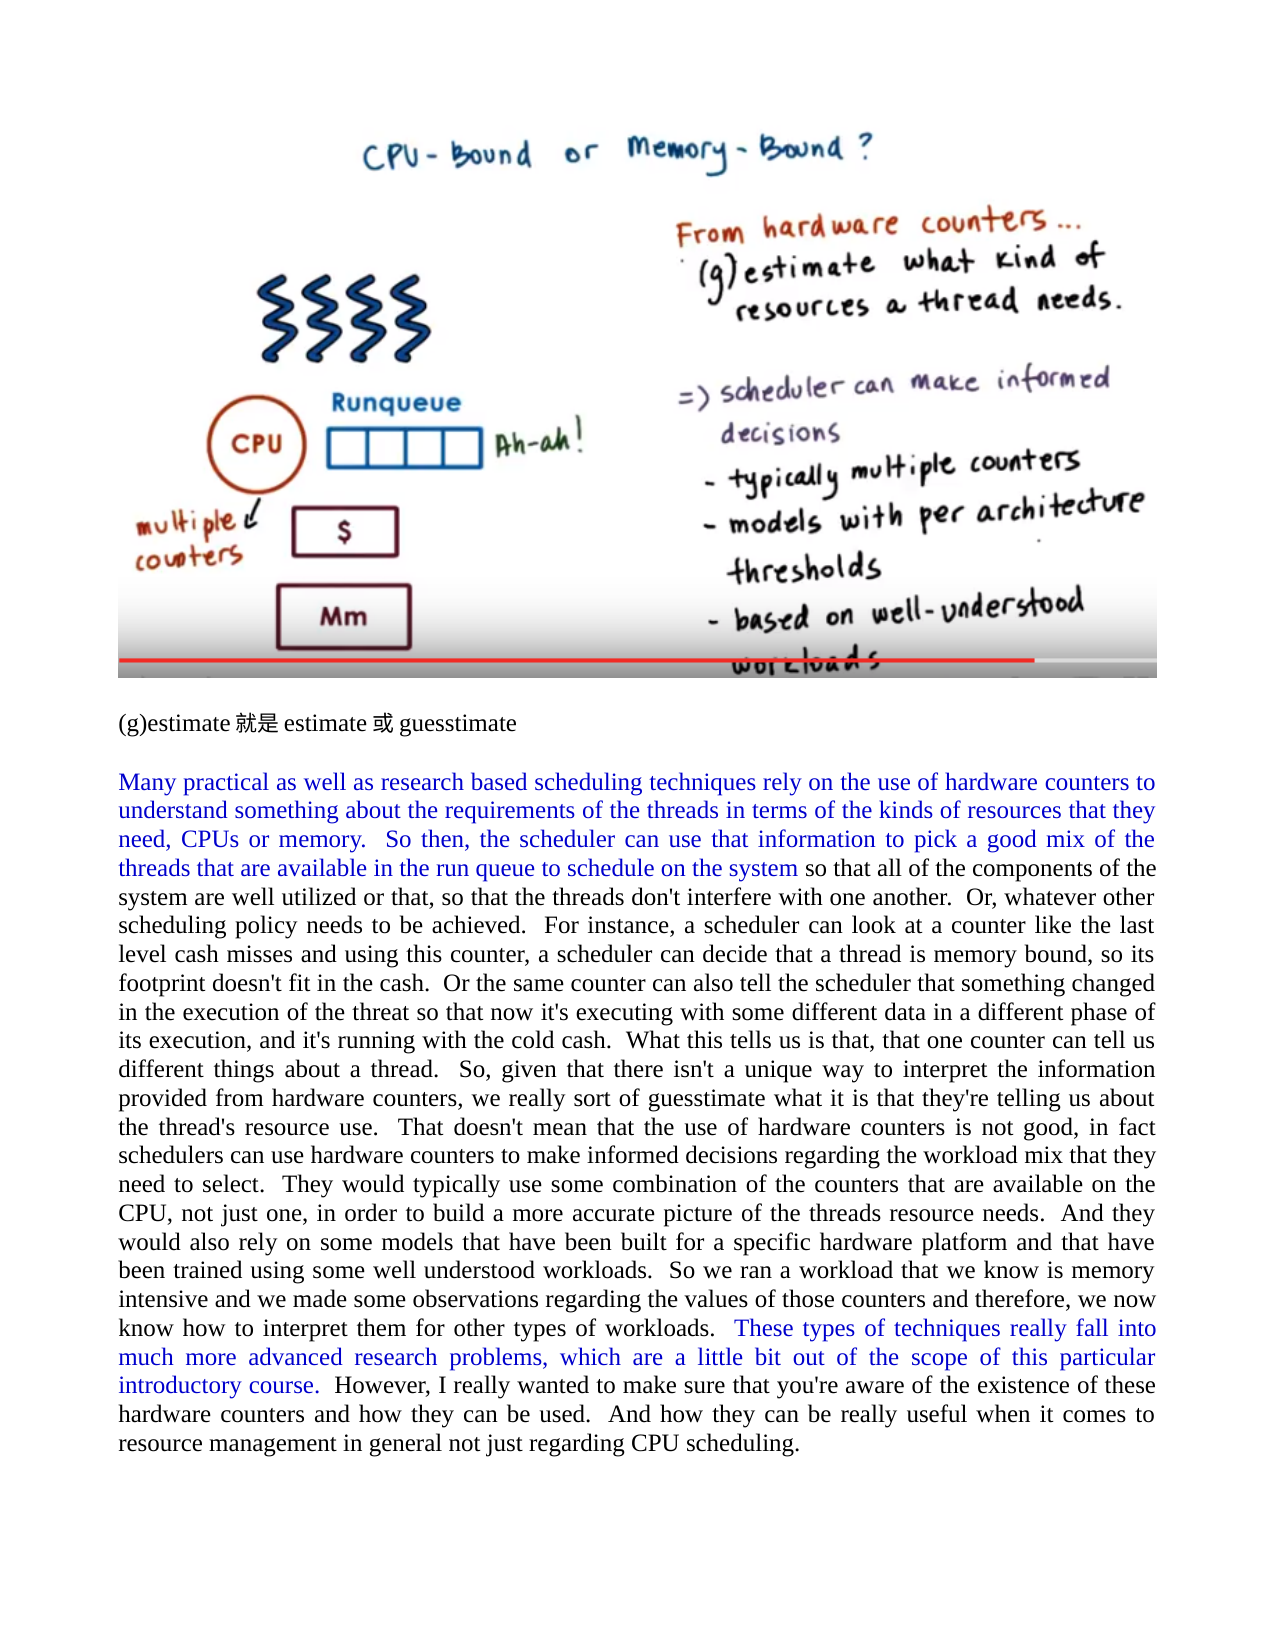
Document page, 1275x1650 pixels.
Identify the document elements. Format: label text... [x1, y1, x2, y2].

picture [118, 118, 1157, 678]
text Many practical as well as research based scheduling techniques rely on the use of hardware counters to understand something about the requirements of the threads in terms of the kinds of resources that they need, CPUs or memory. So then, the scheduler can use that information to pick a good mix of the threads that are available in the run queue to schedule on the system so that all of the components of the system are well utilized or that, so that the threads don't interfere with one another. Or, whatever other scheduling policy needs to be achieved. For instance, a scheduler can look at a counter like the last level cash misses and using this counter, a scheduler can decide that a thread is memory bound, so its footprint doesn't fit in the cash. Or the same counter can also tell the scheduler that something changed in the execution of the threat so that now it's executing with some different data in a different phase of its execution, and it's running with the cold cash. What this tells us is that, that one counter can tell us different things about a thread. So, given that there isn't a unique way to interpret the information provided from hardware counters, we really sort of guesstimate what it is that they're telling us about the thread's resource use. That doesn't mean that the use of hardware counters is not good, in fact schedulers can use hardware counters to make informed decisions regarding the workload mix that they need to select. They would typically use some combination of the counters that are available on the CPU, not just one, in order to build a more accurate picture of the threads resource needs. And they would also rely on some models that have been built for a specific hardware platform and that have been trained using some well understood workloads. So we ran a workload that we know is memory intensive and we made some observations regarding the values of those counters and therefore, we now know how to interpret them for other types of workloads. These types of techniques really fall into much more advanced research problems, which are a little bit out of the scope of this particular introductory course. However, I really wanted to make sure that you're aware of the existence of these hardware counters and how they can be used. And how they can be really useful when it comes to resource management in general not just regarding CPU scheduling. [118, 767, 1157, 1457]
text (g)estimate就是estimate或 guesstimate [118, 706, 1157, 738]
